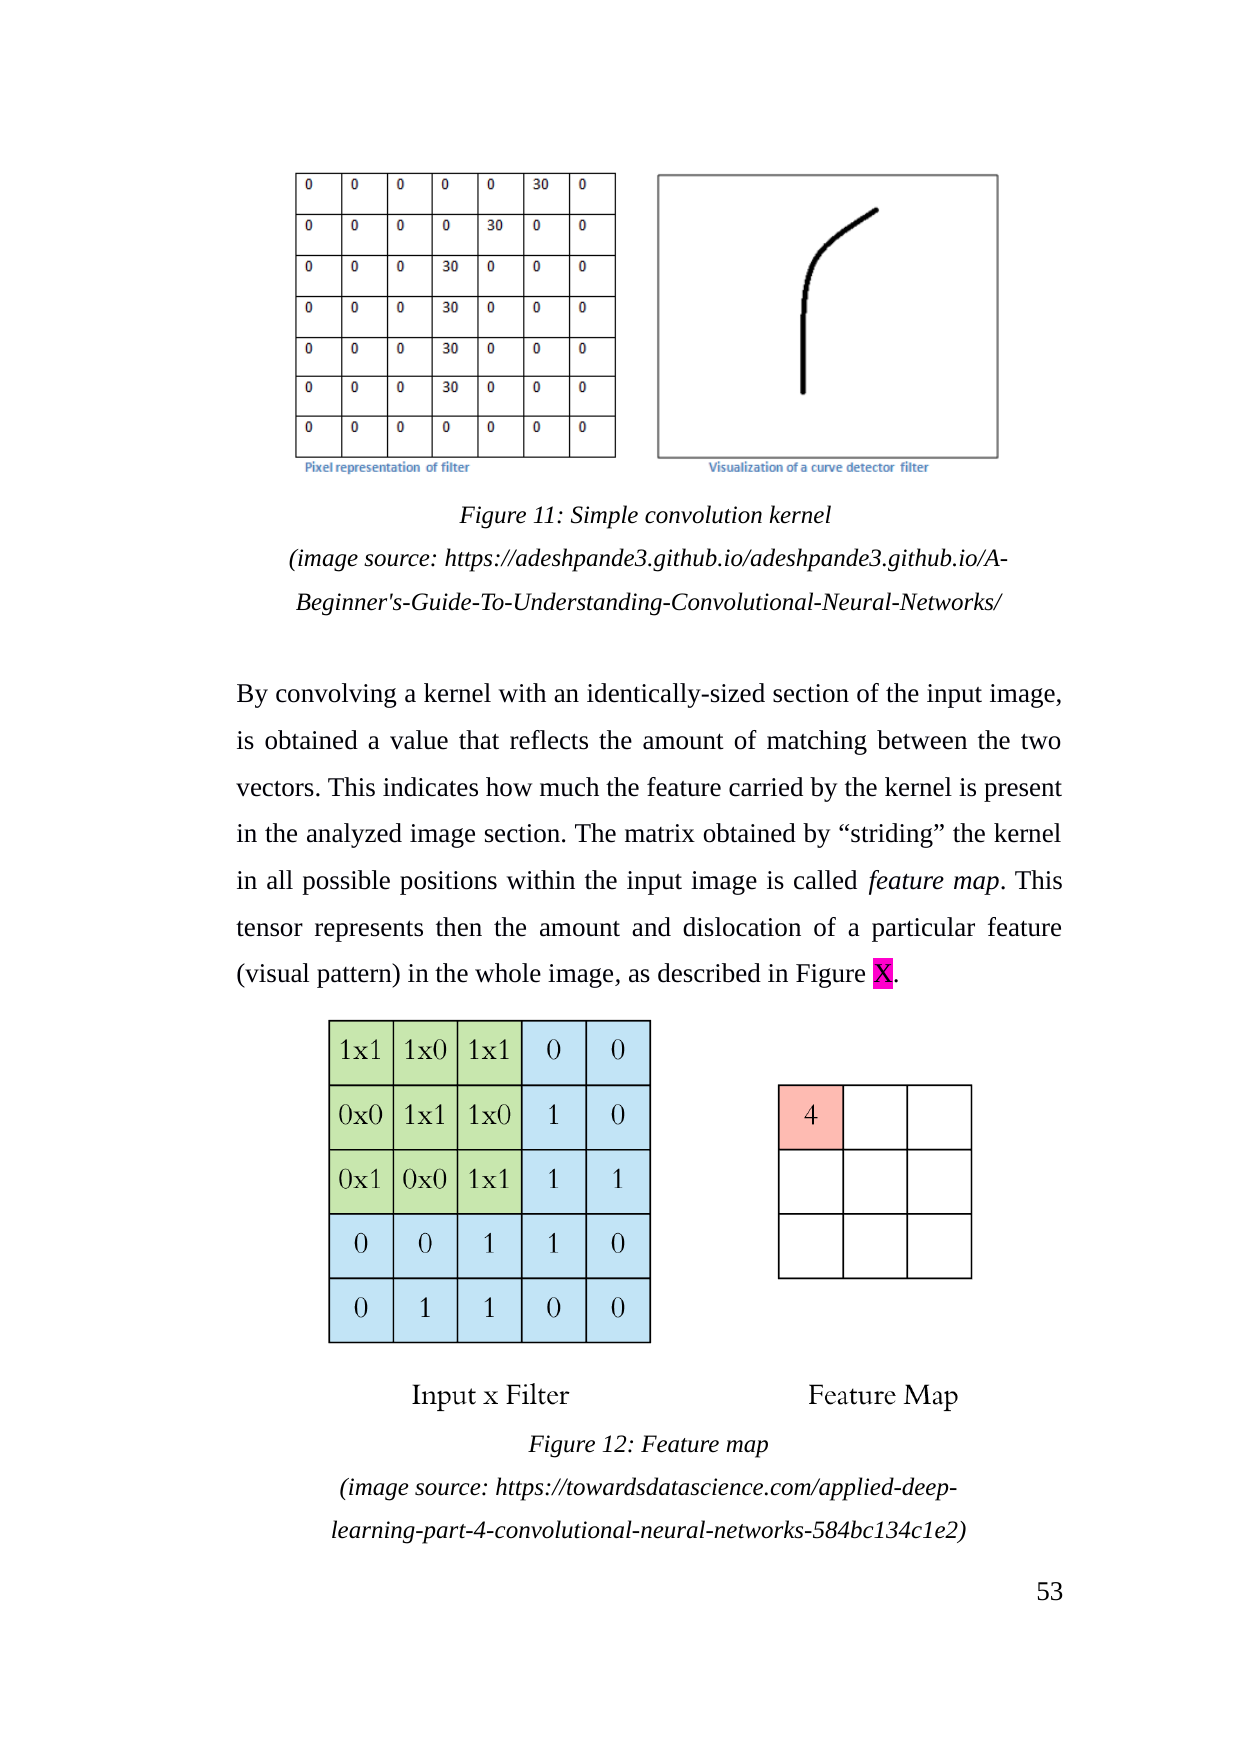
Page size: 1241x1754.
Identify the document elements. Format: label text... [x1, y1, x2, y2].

text Figure 12: Feature map (image source: https://towardsdatascience.com/applied-deep-learning-part-4-convolutional-neural-networks-584bc134c1e2) [323, 1415, 976, 1544]
picture [280, 160, 1020, 486]
picture [323, 1016, 977, 1415]
text Figure 11: Simple convolution kernel (image source: https://adeshpande3.github.io/adeshpande3.github.io/A-Beginner's-Guide-To-Understanding-Convolutional-Neural-Networks/ [280, 486, 1019, 615]
text By convolving a kernel with an identically-sized section of the input image, is obtained a value that reflects the amount of matching between the two vectors. This indicates how much the feature carried by the kernel is present in the analyzed image section. The matrix obtained by “striding” the kernel in all possible positions within the input image is called feature map. This tensor represents then the amount and dislocation of a particular feature (visual pattern) in the whole image, as described in Figure X. [236, 677, 1063, 989]
